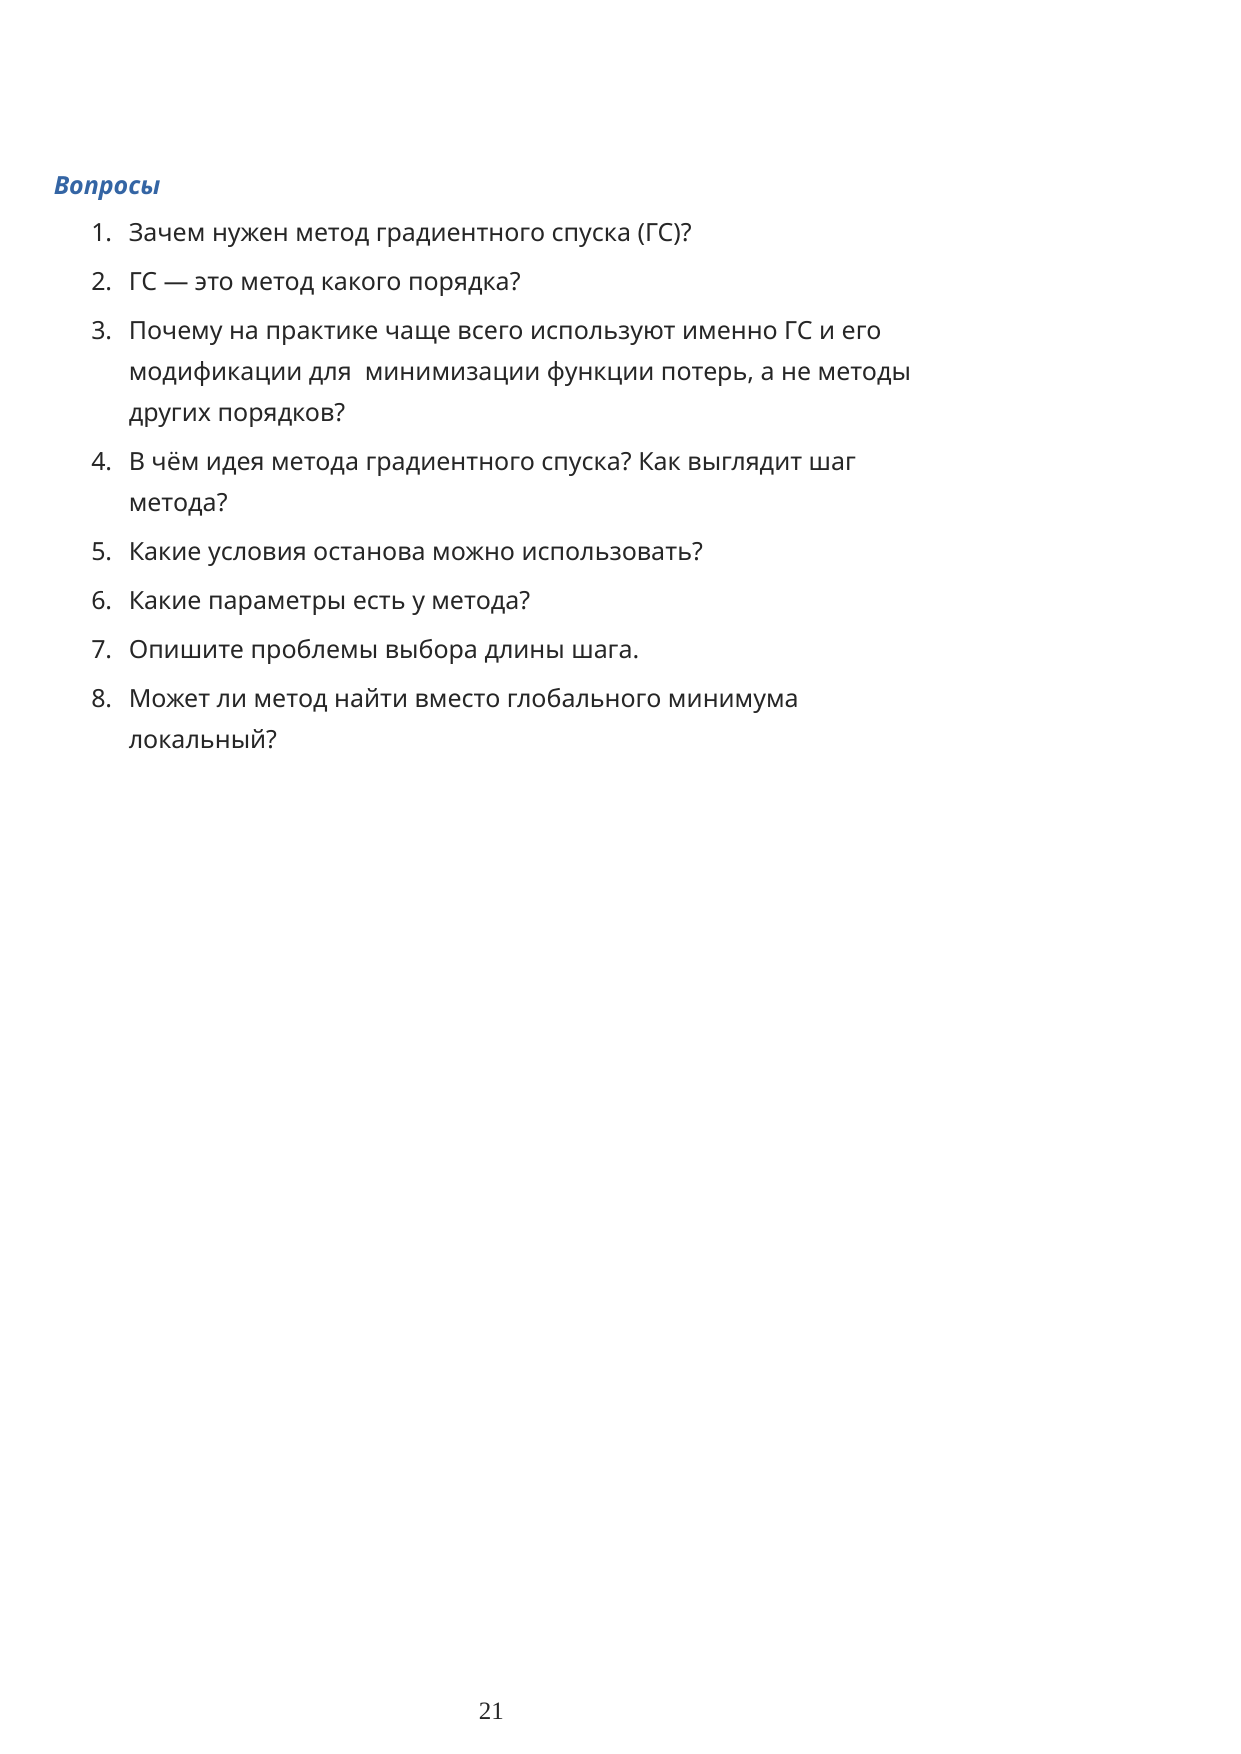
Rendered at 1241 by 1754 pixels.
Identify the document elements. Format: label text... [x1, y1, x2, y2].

list ГС — это метод какого порядка? [91, 263, 928, 297]
list Опишите проблемы выбора длины шага. [91, 632, 928, 666]
list Какие параметры есть у метода? [91, 582, 928, 617]
list В чём идея метода градиентного спуска? Как выглядит шаг метода? [91, 443, 928, 518]
list Какие условия останова можно использовать? [91, 533, 928, 567]
list Зачем нужен метод градиентного спуска (ГС)? [91, 214, 928, 248]
subtitle Вопросы [53, 168, 928, 202]
list Почему на практике чаще всего используют именно ГС и его модификации для минимизации функции потерь, а не методы других порядков? [91, 312, 928, 428]
list Может ли метод найти вместо глобального минимума локальный? [91, 681, 928, 756]
